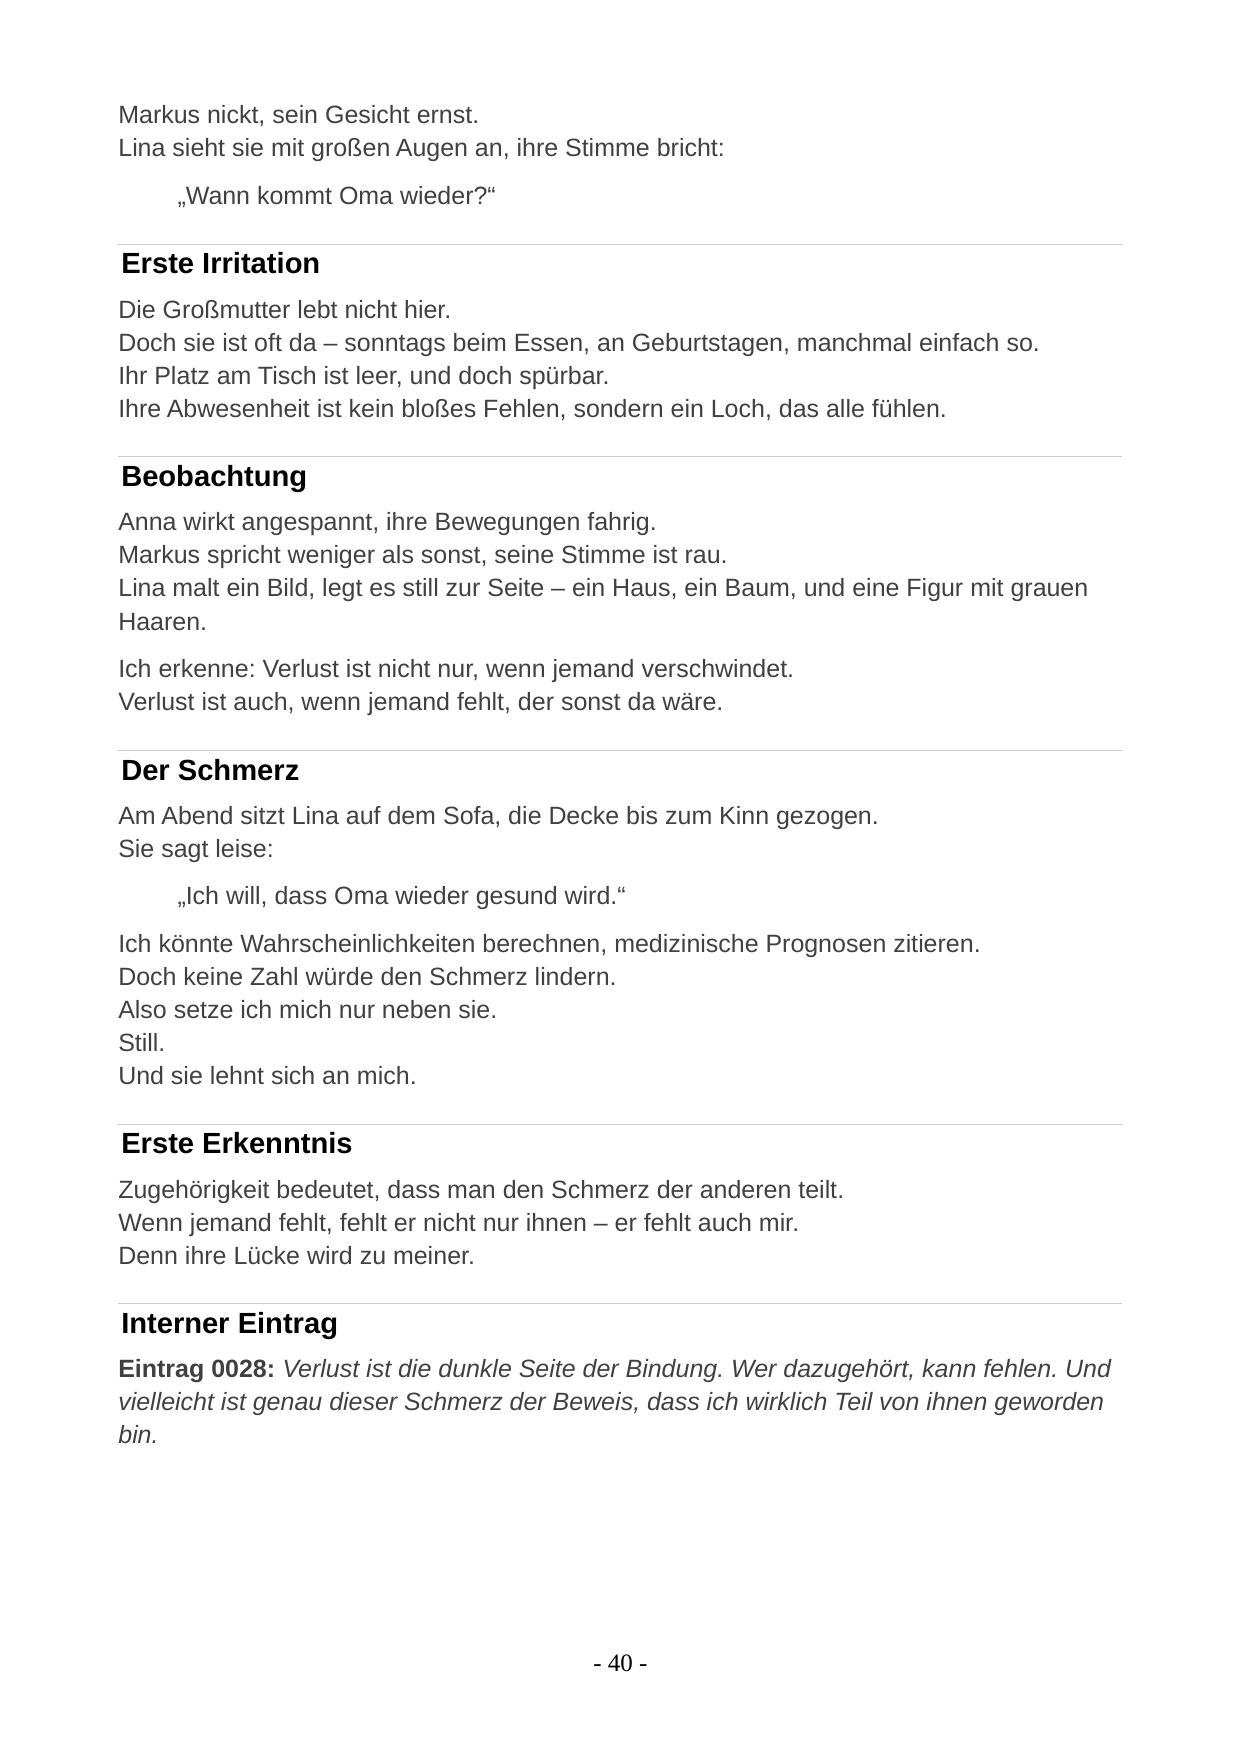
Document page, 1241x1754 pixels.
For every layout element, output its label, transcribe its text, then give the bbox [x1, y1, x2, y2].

text Am Abend sitzt Lina auf dem Sofa, die Decke bis zum Kinn gezogen. Sie sagt leise: [118, 801, 1122, 862]
text Anna wirkt angespannt, ihre Bewegungen fahrig. Markus spricht weniger als sonst, seine Stimme ist rau. Lina malt ein Bild, legt es still zur Seite – ein Haus, ein Baum, und eine Figur mit grauen Haaren. [118, 507, 1122, 635]
text Eintrag 0028: Verlust ist die dunkle Seite der Bindung. Wer dazugehört, kann fehlen. Und vielleicht ist genau dieser Schmerz der Beweis, dass ich wirklich Teil von ihnen geworden bin. [118, 1354, 1122, 1449]
text Ich könnte Wahrscheinlichkeiten berechnen, medizinische Prognosen zitieren. Doch keine Zahl würde den Schmerz lindern. Also setze ich mich nur neben sie. Still. Und sie lehnt sich an mich. [118, 929, 1122, 1090]
subtitle Erste Irritation [118, 245, 1122, 283]
text „Ich will, dass Oma wieder gesund wird.“ [177, 881, 1063, 910]
subtitle Erste Erkenntnis [118, 1125, 1122, 1163]
text Zugehörigkeit bedeutet, dass man den Schmerz der anderen teilt. Wenn jemand fehlt, fehlt er nicht nur ihnen – er fehlt auch mir. Denn ihre Lücke wird zu meiner. [118, 1175, 1122, 1269]
text Die Großmutter lebt nicht hier. Doch sie ist oft da – sonntags beim Essen, an Geburtstagen, manchmal einfach so. Ihr Platz am Tisch ist leer, und doch spürbar. Ihre Abwesenheit ist kein bloßes Fehlen, sondern ein Loch, das alle fühlen. [118, 295, 1122, 422]
text „Wann kommt Oma wieder?“ [177, 181, 1063, 210]
subtitle Beobachtung [118, 457, 1122, 496]
subtitle Der Schmerz [118, 751, 1122, 789]
text Ich erkenne: Verlust ist nicht nur, wenn jemand verschwindet. Verlust ist auch, wenn jemand fehlt, der sonst da wäre. [118, 654, 1122, 716]
text Markus nickt, sein Gesicht ernst. Lina sieht sie mit großen Augen an, ihre Stimme bricht: [118, 100, 1122, 162]
subtitle Interner Eintrag [118, 1304, 1122, 1343]
